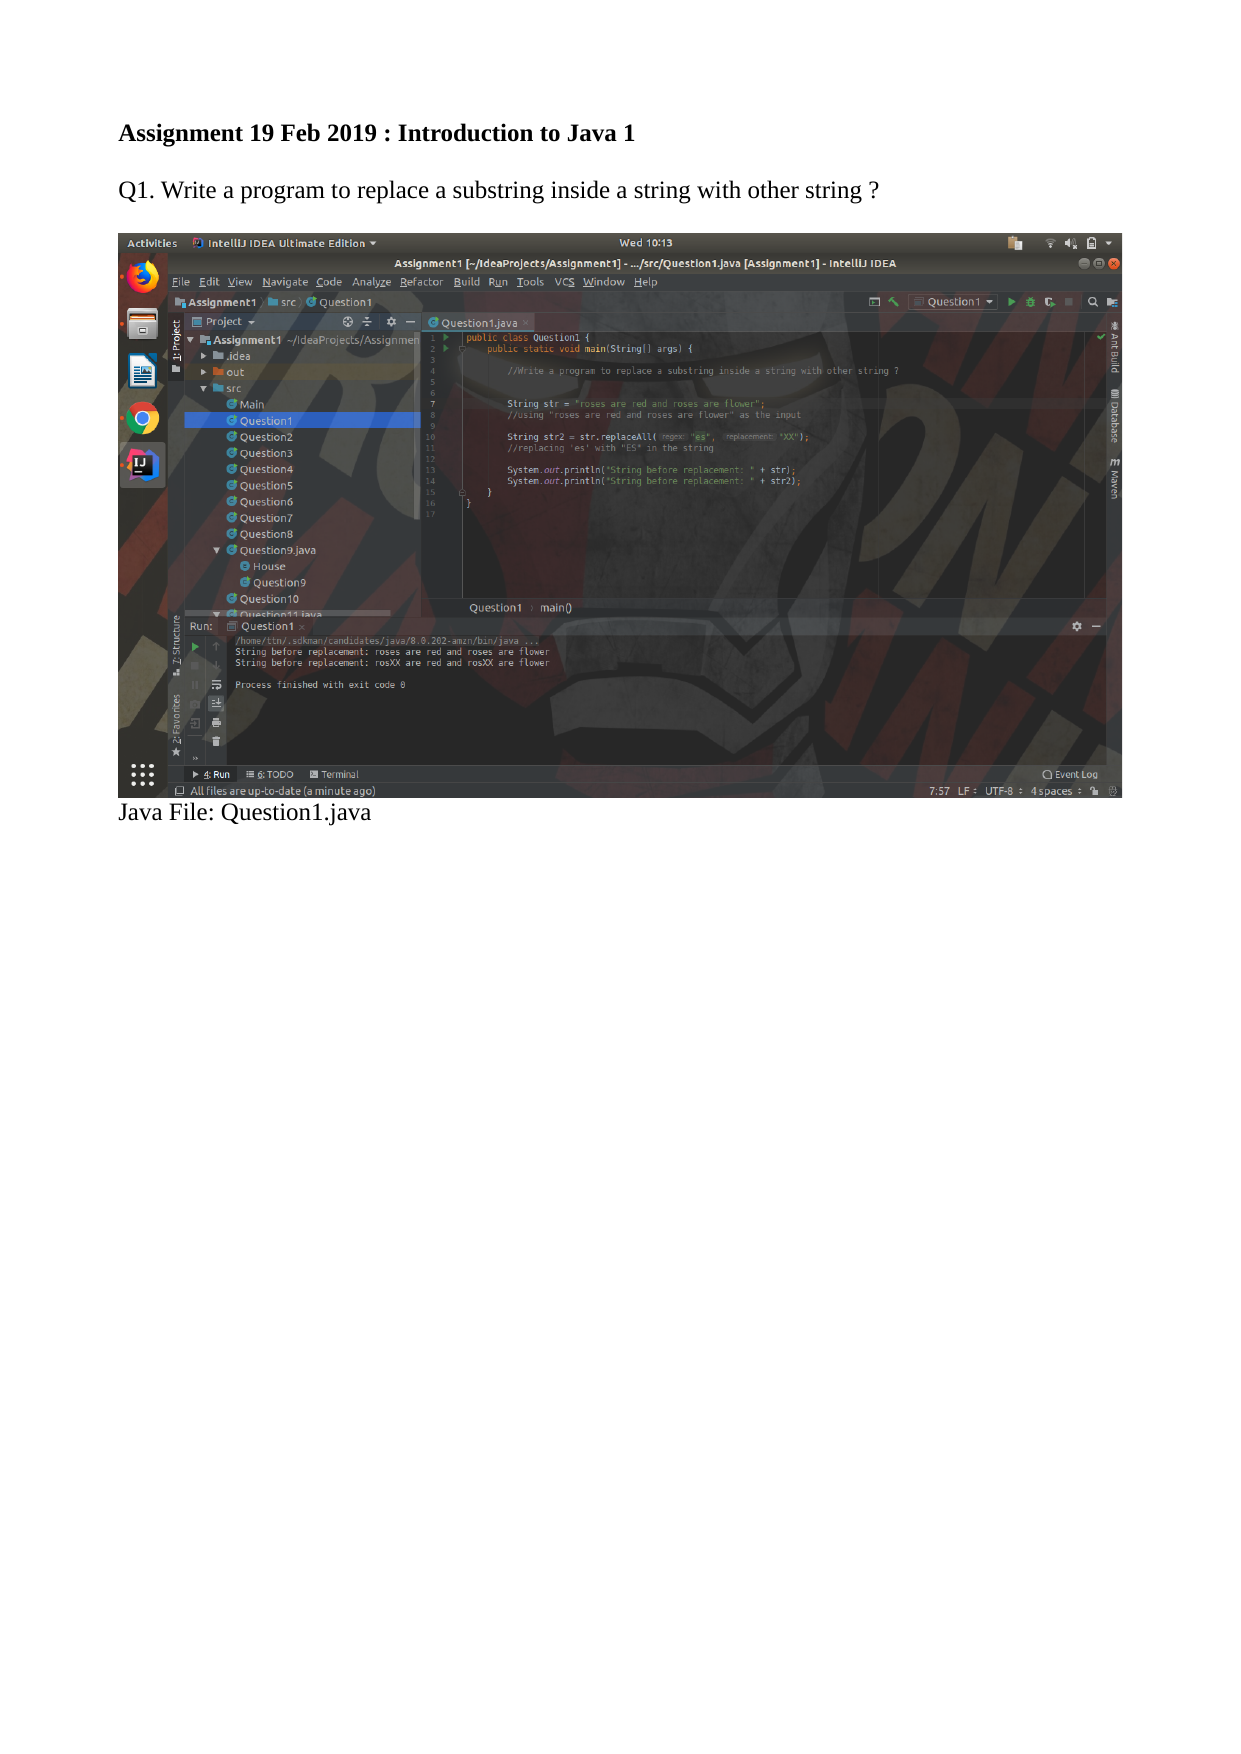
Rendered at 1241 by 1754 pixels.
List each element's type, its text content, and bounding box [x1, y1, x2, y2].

text Java File: Question1.java [118, 798, 1122, 826]
text Q1. Write a program to replace a substring inside a string with other string ? [118, 176, 1122, 204]
picture [118, 233, 1123, 798]
text Assignment 19 Feb 2019 : Introduction to Java 1 [118, 118, 1122, 147]
